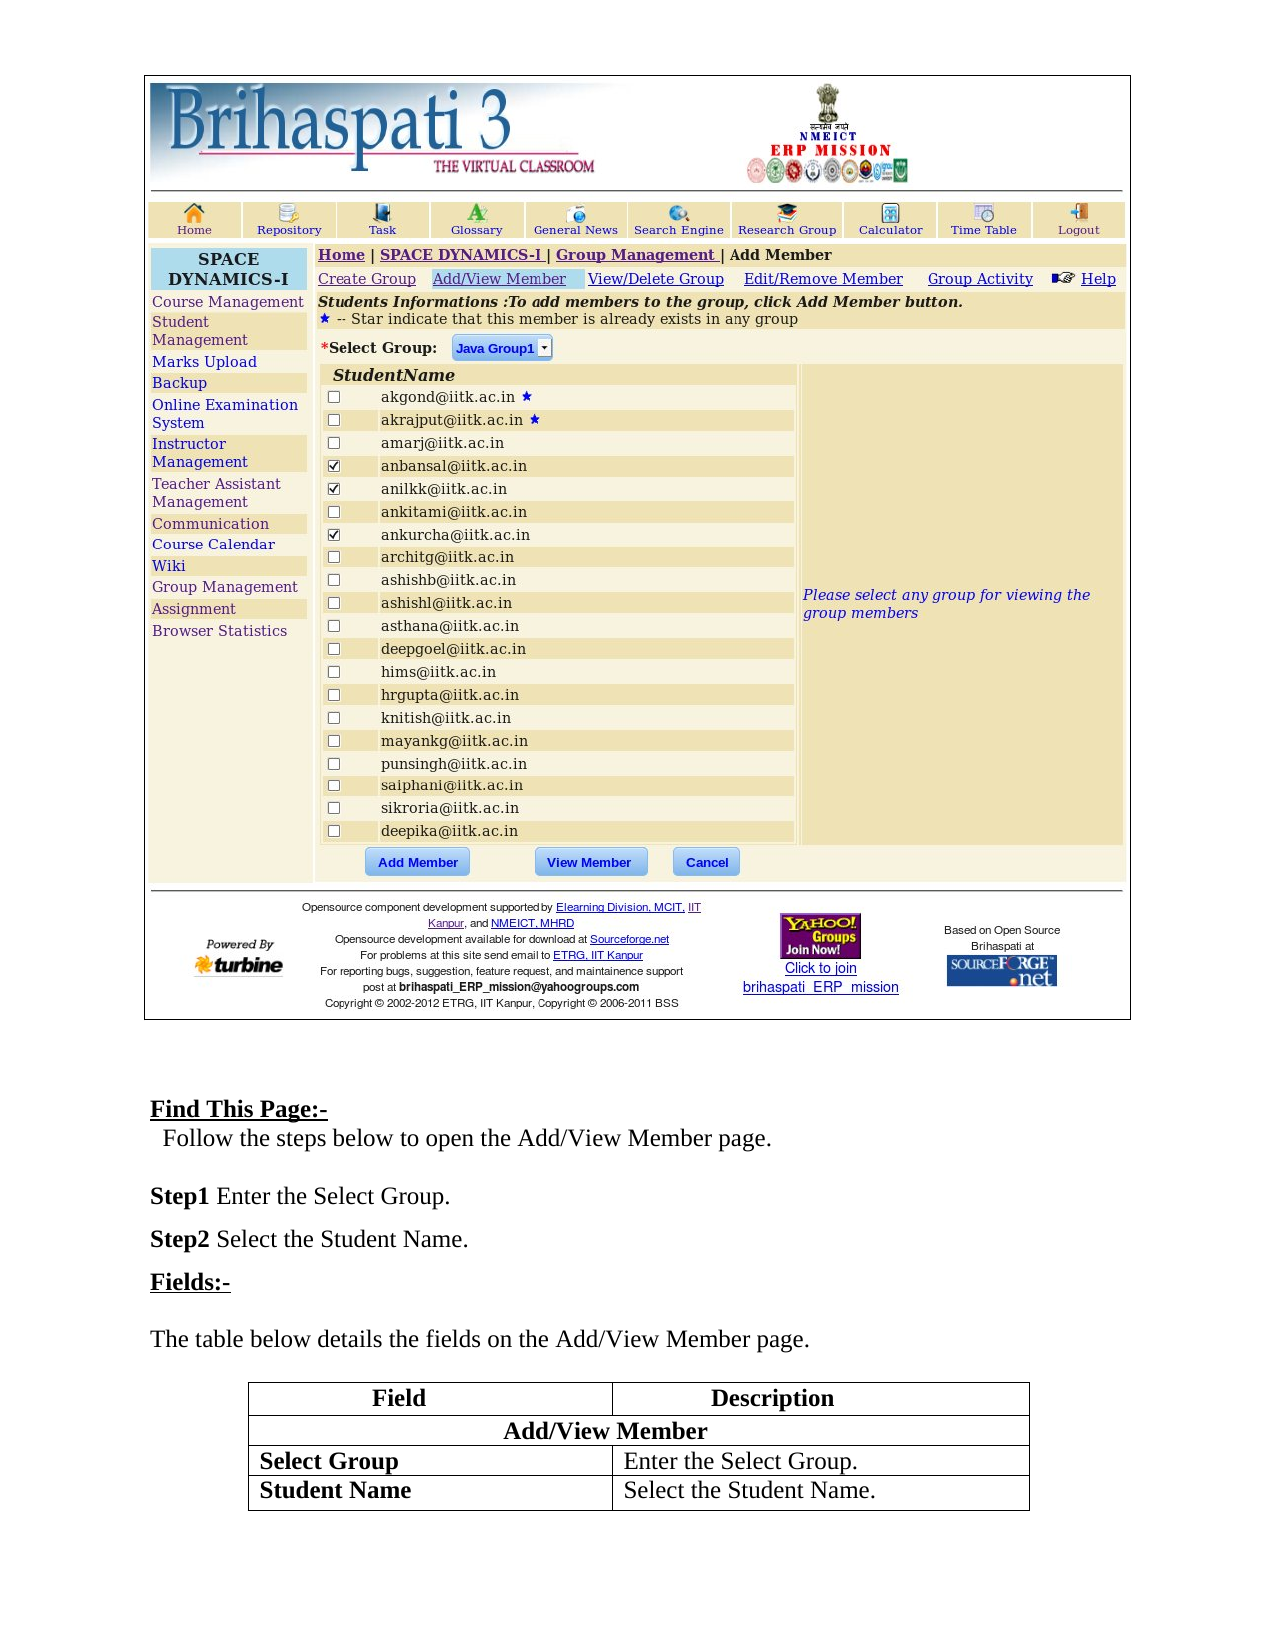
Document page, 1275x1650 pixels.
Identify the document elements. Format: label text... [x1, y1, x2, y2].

text Find This Page:- [150, 1094, 1136, 1123]
text The table below details the fields on the Add/View Member page. [150, 1324, 1136, 1353]
table_cell Add/View Member [249, 1416, 1029, 1445]
table_header Description [613, 1383, 1029, 1415]
text Step1 Enter the Select Group. [150, 1181, 1136, 1209]
table_cell Student Name [249, 1476, 612, 1510]
picture [148, 78, 1127, 1017]
table_cell Select Group [249, 1446, 612, 1474]
text Fields:- [150, 1267, 1136, 1296]
table_cell Select the Student Name. [613, 1476, 1029, 1510]
table_header Field [249, 1383, 612, 1415]
text Step2 Select the Student Name. [150, 1224, 1136, 1253]
text Follow the steps below to open the Add/View Member page. [150, 1123, 1136, 1152]
table_cell Enter the Select Group. [613, 1446, 1029, 1474]
